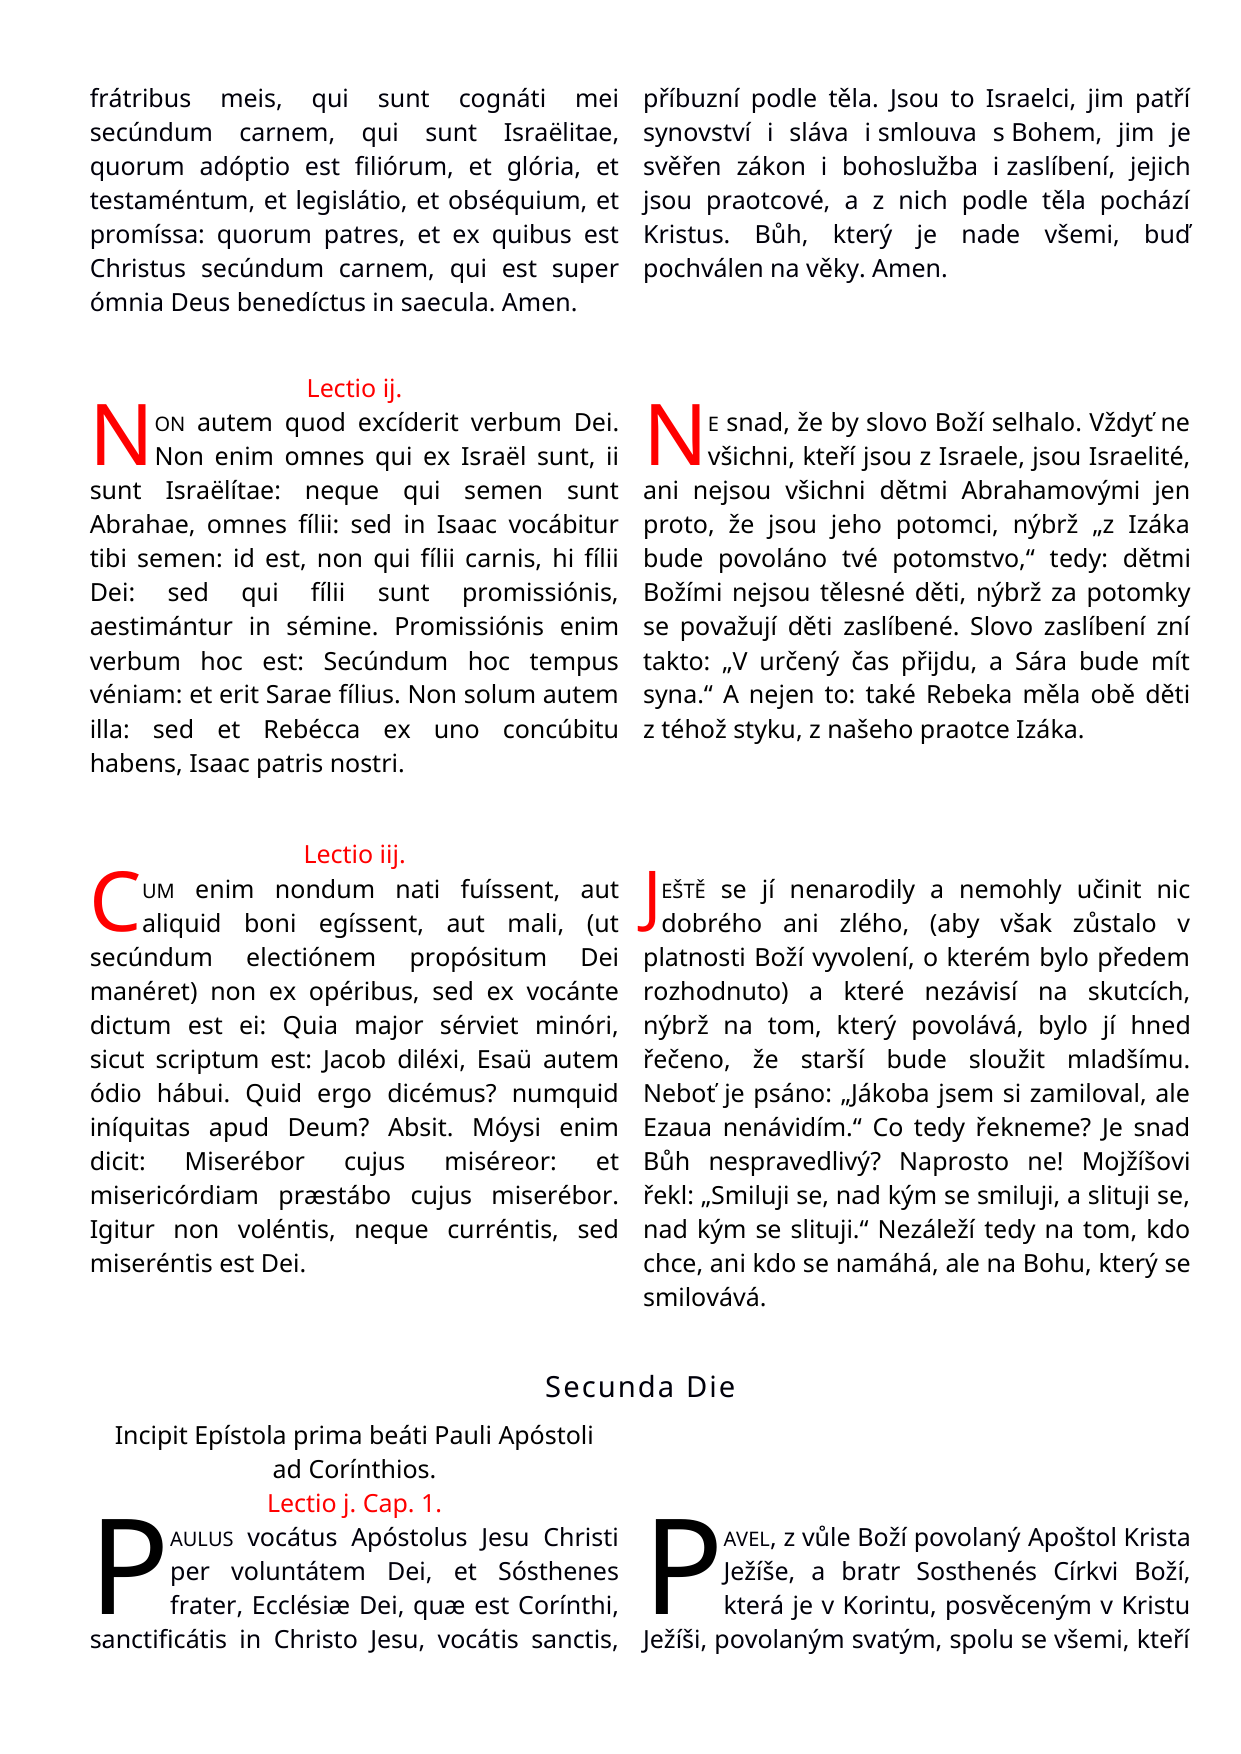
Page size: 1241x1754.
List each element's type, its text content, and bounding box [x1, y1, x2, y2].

table_cell Mluvím pravdu v Kristu, nelžu, a dosvědčuje mi to mé svědomí v Duchu svatém, že mám velký zármutek a neustálou bolest ve svém srdci. Přál bych si sám být proklet a odloučen od Krista Ježíše za své bratry, kteří jsou mí příbuzní podle těla. Jsou to Israelci, jim patří synovství i sláva i smlouva s Bohem, jim je svěřen zákon i bohoslužba i zaslíbení, jejich jsou praotcové, a z nich podle těla pochází Kristus. Bůh, který je nade všemi, buď pochválen na věky. Amen. [631, 74, 1203, 365]
table_cell Ne snad, že by slovo Boží selhalo. Vždyť ne všichni, kteří jsou z Israele, jsou Israelité, ani nejsou všichni dětmi Abrahamovými jen proto, že jsou jeho potomci, nýbrž „z Izáka bude povoláno tvé potomstvo,“ tedy: dětmi Božími nejsou tělesné děti, nýbrž za potomky se považují děti zaslíbené. Slovo zaslíbení zní takto: „V určený čas přijdu, a Sára bude mít syna.“ A nejen to: také Rebeka měla obě děti z téhož styku, z našeho praotce Izáka. [631, 365, 1203, 831]
table_cell Secunda Die [78, 1360, 1203, 1412]
table_cell Lectio ij. Non autem quod excíderit verbum Dei. Non enim omnes qui ex Israël sunt, ii sunt Israëlítae: neque qui semen sunt Abrahae, omnes fílii: sed in Isaac vocábitur tibi semen: id est, non qui fílii carnis, hi fílii Dei: sed qui fílii sunt promissiónis, aestimántur in sémine. Promissiónis enim verbum hoc est: Secúndum hoc tempus véniam: et erit Sarae fílius. Non solum autem illa: sed et Rebécca ex uno concúbitu habens, Isaac patris nostri. [78, 365, 631, 831]
table_cell Incipit Epístola prima beáti Pauli Apóstoli ad Corínthios. Lectio j. Cap. 1. Paulus vocátus Apóstolus Jesu Christi per voluntátem Dei, et Sósthenes frater, Ecclésiæ Dei, quæ est Corínthi, sanctificátis in Christo Jesu, vocátis sanctis, cum ómnibus, qui ínvocant nomen Dómini nostri Jesu Christi, in omni loco ipsorum, et nostro. Grátia vobis, et pax a Deo Patre nostro, et Dómino Jesu Christo. [78, 1412, 631, 1662]
table_cell Pavel, z vůle Boží povolaný Apoštol Krista Ježíše, a bratr Sosthenés Církvi Boží, která je v Korintu, posvěceným v Kristu Ježíši, povolaným svatým, spolu se všemi, kteří vzývají jméno našeho Pána Ježíše Krista, kteří vzývají na všech místech jejich i našich. Milost vám a pokoj od Boha Otce našeho i od Pána Ježíše Krista. [631, 1412, 1203, 1662]
table_cell Ještě se jí nenarodily a nemohly učinit nic dobrého ani zlého, (aby však zůstalo v platnosti Boží vyvolení, o kterém bylo předem rozhodnuto) a které nezávisí na skutcích, nýbrž na tom, který povolává, bylo jí hned řečeno, že starší bude sloužit mladšímu. Neboť je psáno: „Jákoba jsem si zamiloval, ale Ezaua nenávidím.“ Co tedy řekneme? Je snad Bůh nespravedlivý? Naprosto ne! Mojžíšovi řekl: „Smiluji se, nad kým se smiluji, a slituji se, nad kým se slituji.“ Nezáleží tedy na tom, kdo chce, ani kdo se namáhá, ale na Bohu, který se smilovává. [631, 831, 1203, 1360]
table_cell Lectio iij. Cum enim nondum nati fuíssent, aut aliquid boni egíssent, aut mali, (ut secúndum electiónem propósitum Dei manéret) non ex opéribus, sed ex vocánte dictum est ei: Quia major sérviet minóri, sicut scriptum est: Jacob diléxi, Esaü autem ódio hábui. Quid ergo dicémus? numquid iníquitas apud Deum? Absit. Móysi enim dicit: Miserébor cujus miséreor: et misericórdiam præstábo cujus miserébor. Igitur non voléntis, neque curréntis, sed miseréntis est Dei. [78, 831, 631, 1360]
table_cell De Epístola ad Romános. Lectio j. Cap. 9. Veritátem díco in Christo, non méntior: testimónium mihi perhibénte consciéntia mea in Spíritu sancto: quóniam tristítia mihi magna est, et contínuus dolor cordi meo. Optábam enim ego ipse anáthema esse a Christo pro frátribus meis, qui sunt cognáti mei secúndum carnem, qui sunt Israëlitae, quorum adóptio est filiórum, et glória, et testaméntum, et legislátio, et obséquium, et promíssa: quorum patres, et ex quibus est Christus secúndum carnem, qui est super ómnia Deus benedíctus in saecula. Amen. [78, 74, 631, 365]
